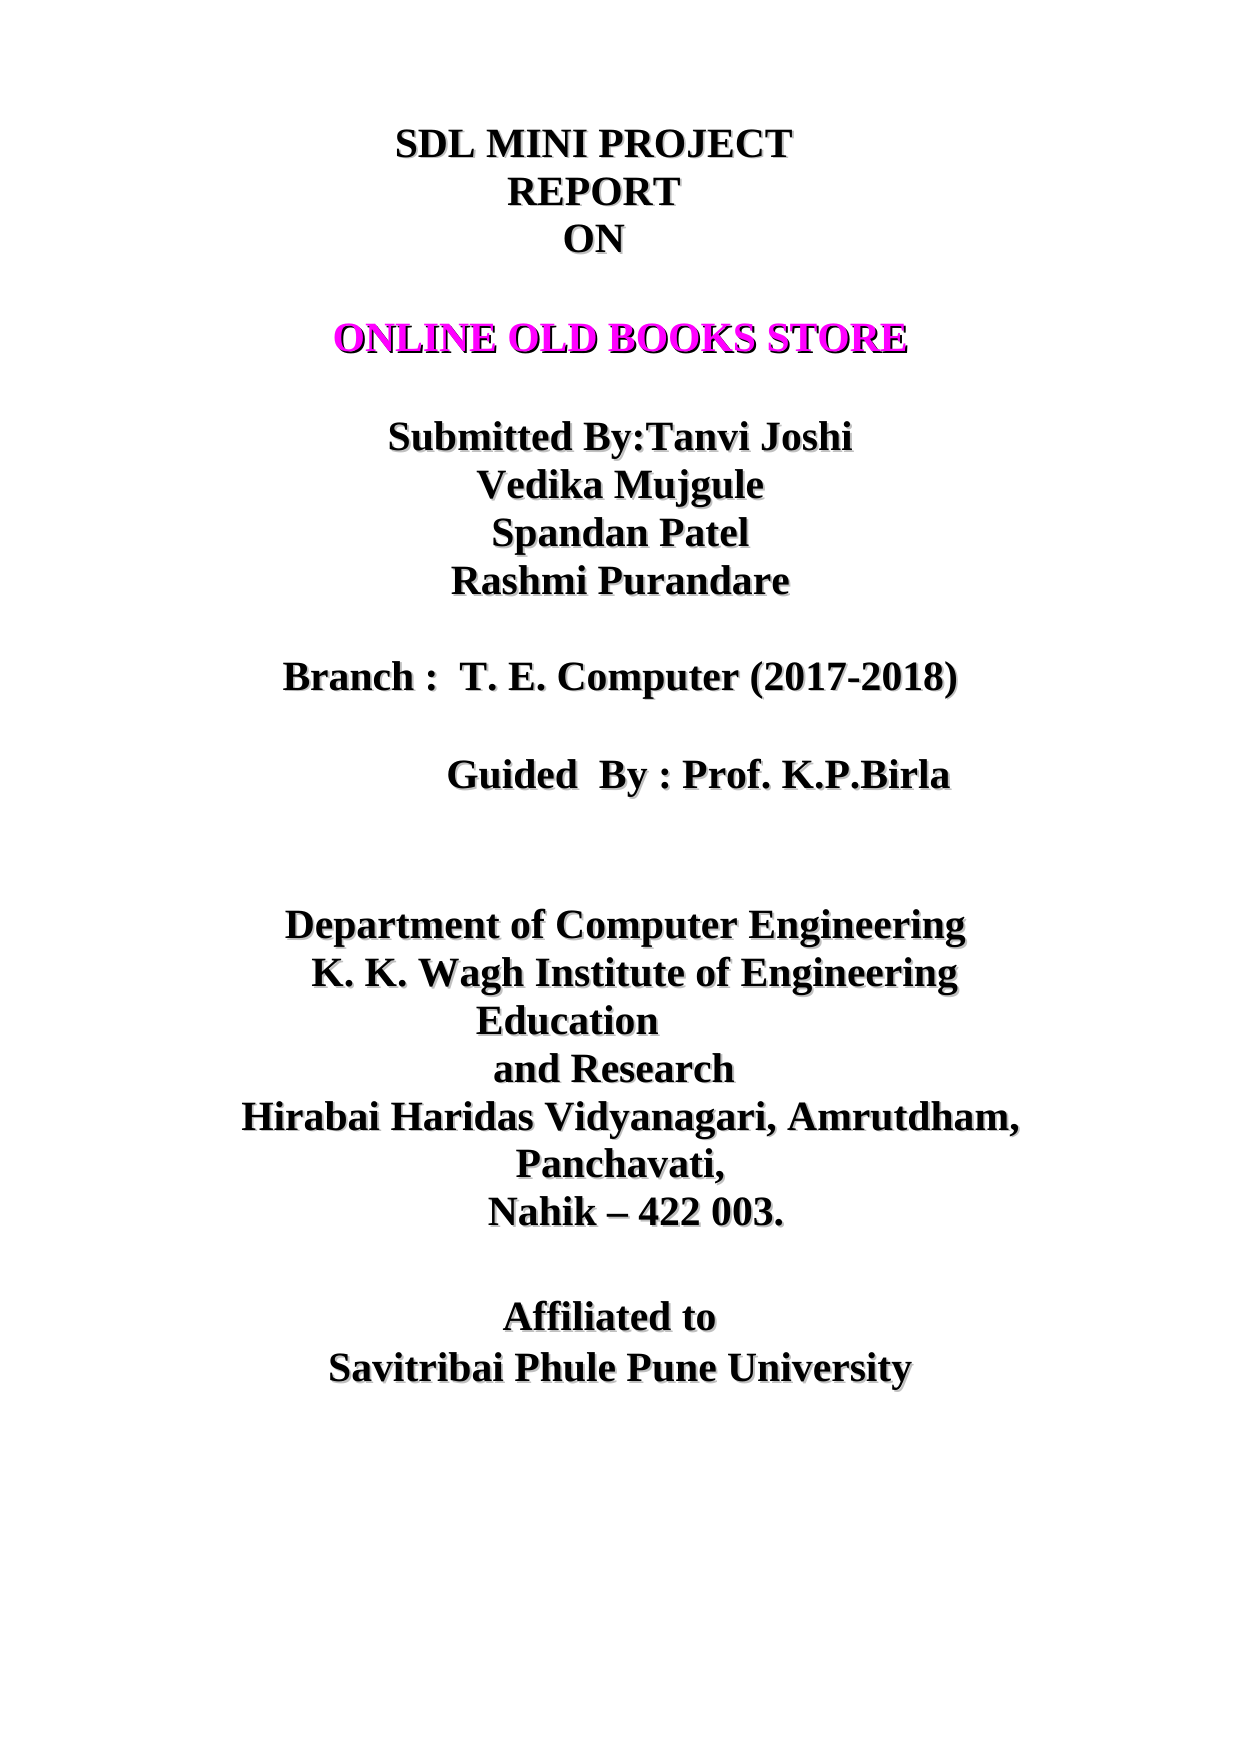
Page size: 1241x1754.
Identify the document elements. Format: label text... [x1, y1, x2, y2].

text Submitted By:Tanvi Joshi [118, 411, 1122, 459]
text Nahik – 422 003. [118, 1187, 1122, 1235]
text REPORT [118, 166, 1069, 214]
text ON [118, 214, 1069, 262]
text Spandan Patel [118, 507, 1122, 555]
text Guided By : Prof. K.P.Birla [118, 750, 1122, 798]
text K. K. Wagh Institute of Engineering Education [118, 947, 1016, 1043]
text Hirabai Haridas Vidyanagari, Amrutdham, Panchavati, [118, 1091, 1122, 1187]
text Branch : T. E. Computer (2017-2018) [118, 651, 1122, 699]
text Savitribai Phule Pune University [118, 1342, 1122, 1390]
text SDL MINI PROJECT [118, 118, 1069, 166]
text Department of Computer Engineering [118, 899, 1122, 947]
text and Research [118, 1043, 1016, 1091]
text Affiliated to [118, 1286, 1122, 1342]
text ONLINE OLD BOOKS STORE [118, 313, 1122, 361]
text Vedika Mujgule [118, 459, 1122, 507]
text Rashmi Purandare [118, 555, 1122, 603]
